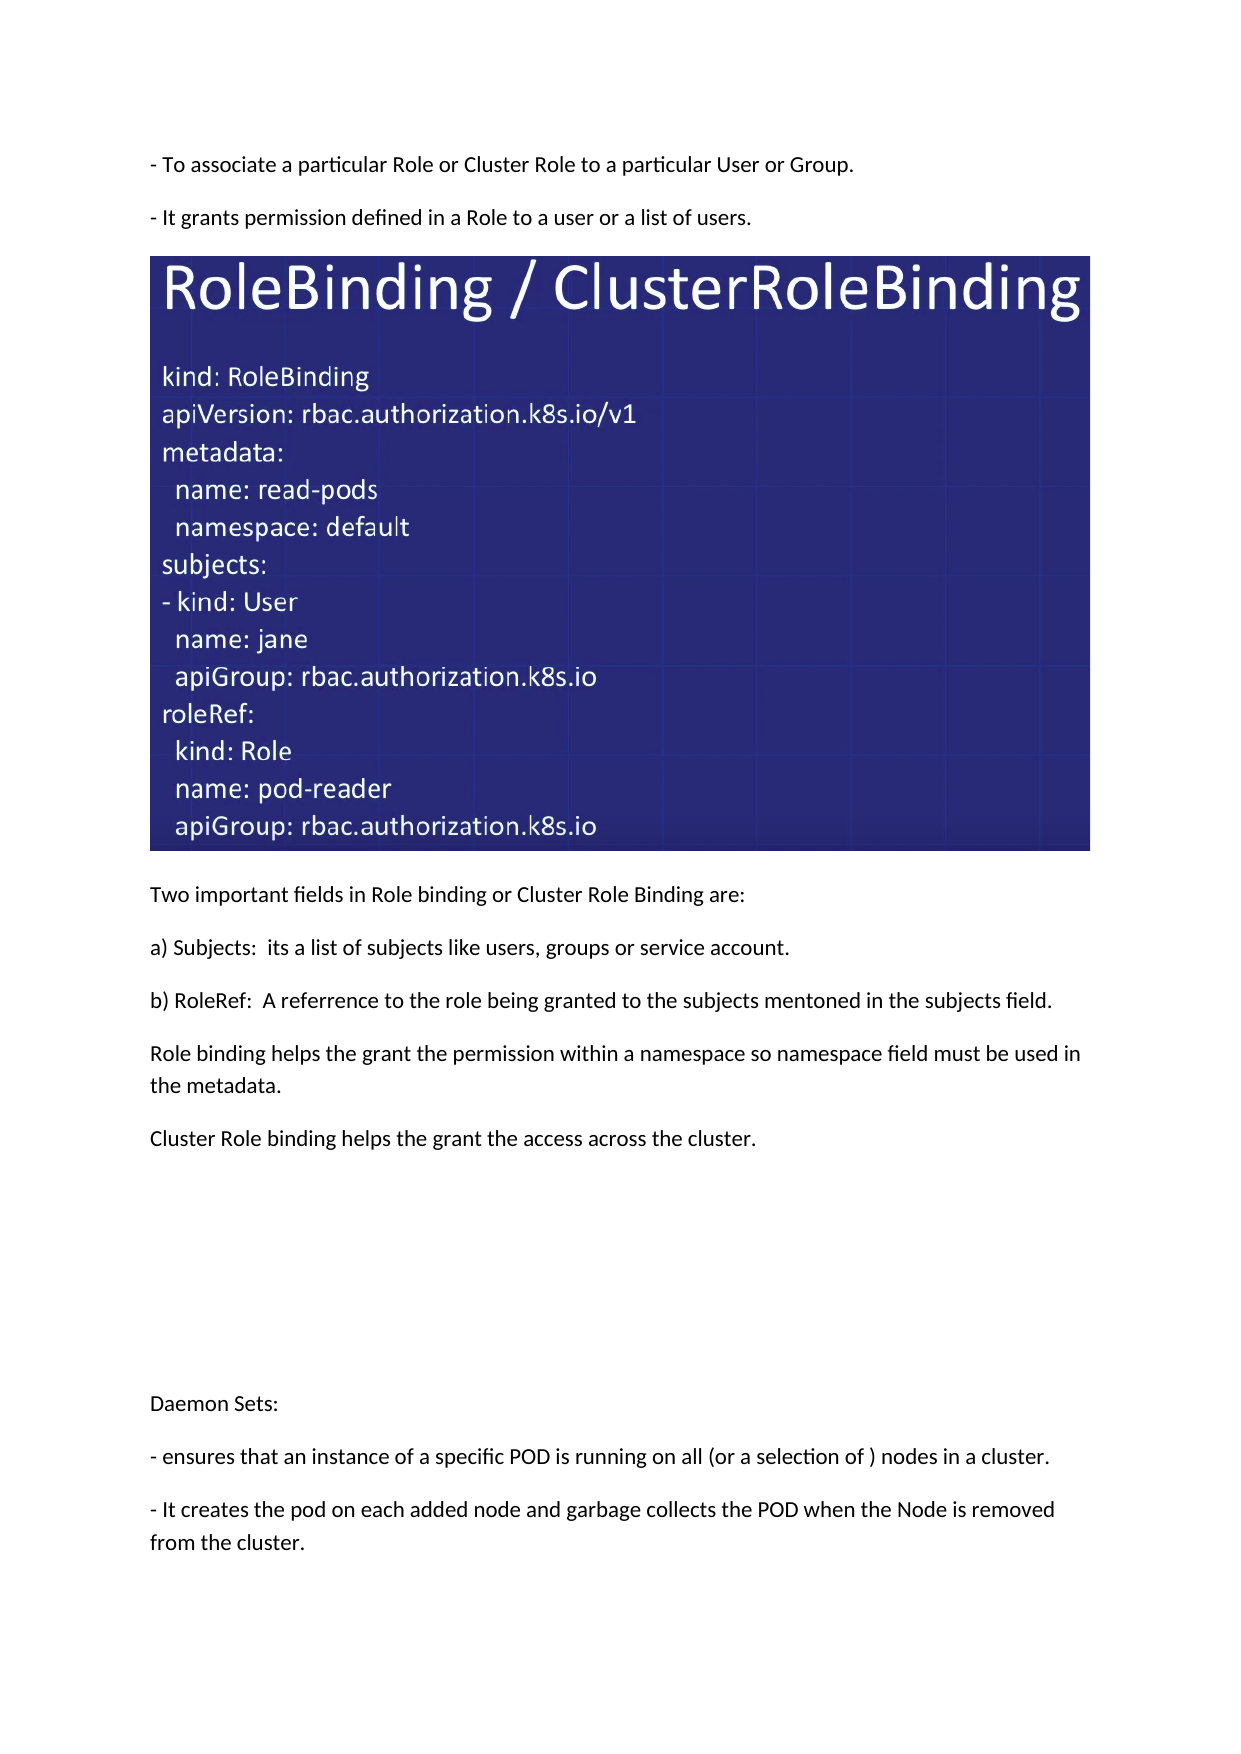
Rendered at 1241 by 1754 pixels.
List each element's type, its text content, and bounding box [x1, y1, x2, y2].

text - It grants permission defined in a Role to a user or a list of users. [150, 203, 1090, 231]
text Daemon Sets: [150, 1389, 1090, 1417]
picture [150, 256, 1091, 851]
text - ensures that an instance of a specific POD is running on all (or a selection of ) nodes in a cluster. [150, 1442, 1090, 1471]
text Cluster Role binding helps the grant the access across the cluster. [150, 1124, 1090, 1152]
text a) Subjects: its a list of subjects like users, groups or service account. [150, 933, 1090, 961]
text Two important fields in Role binding or Cluster Role Binding are: [150, 851, 1090, 908]
text - It creates the pod on each added node and garbage collects the POD when the Node is removed from the cluster. [150, 1496, 1090, 1556]
text - To associate a particular Role or Cluster Role to a particular User or Group. [150, 150, 1090, 178]
text b) RoleRef: A referrence to the role being granted to the subjects mentoned in the subjects field. [150, 986, 1090, 1014]
text Role binding helps the grant the permission within a namespace so namespace field must be used in the metadata. [150, 1039, 1090, 1099]
